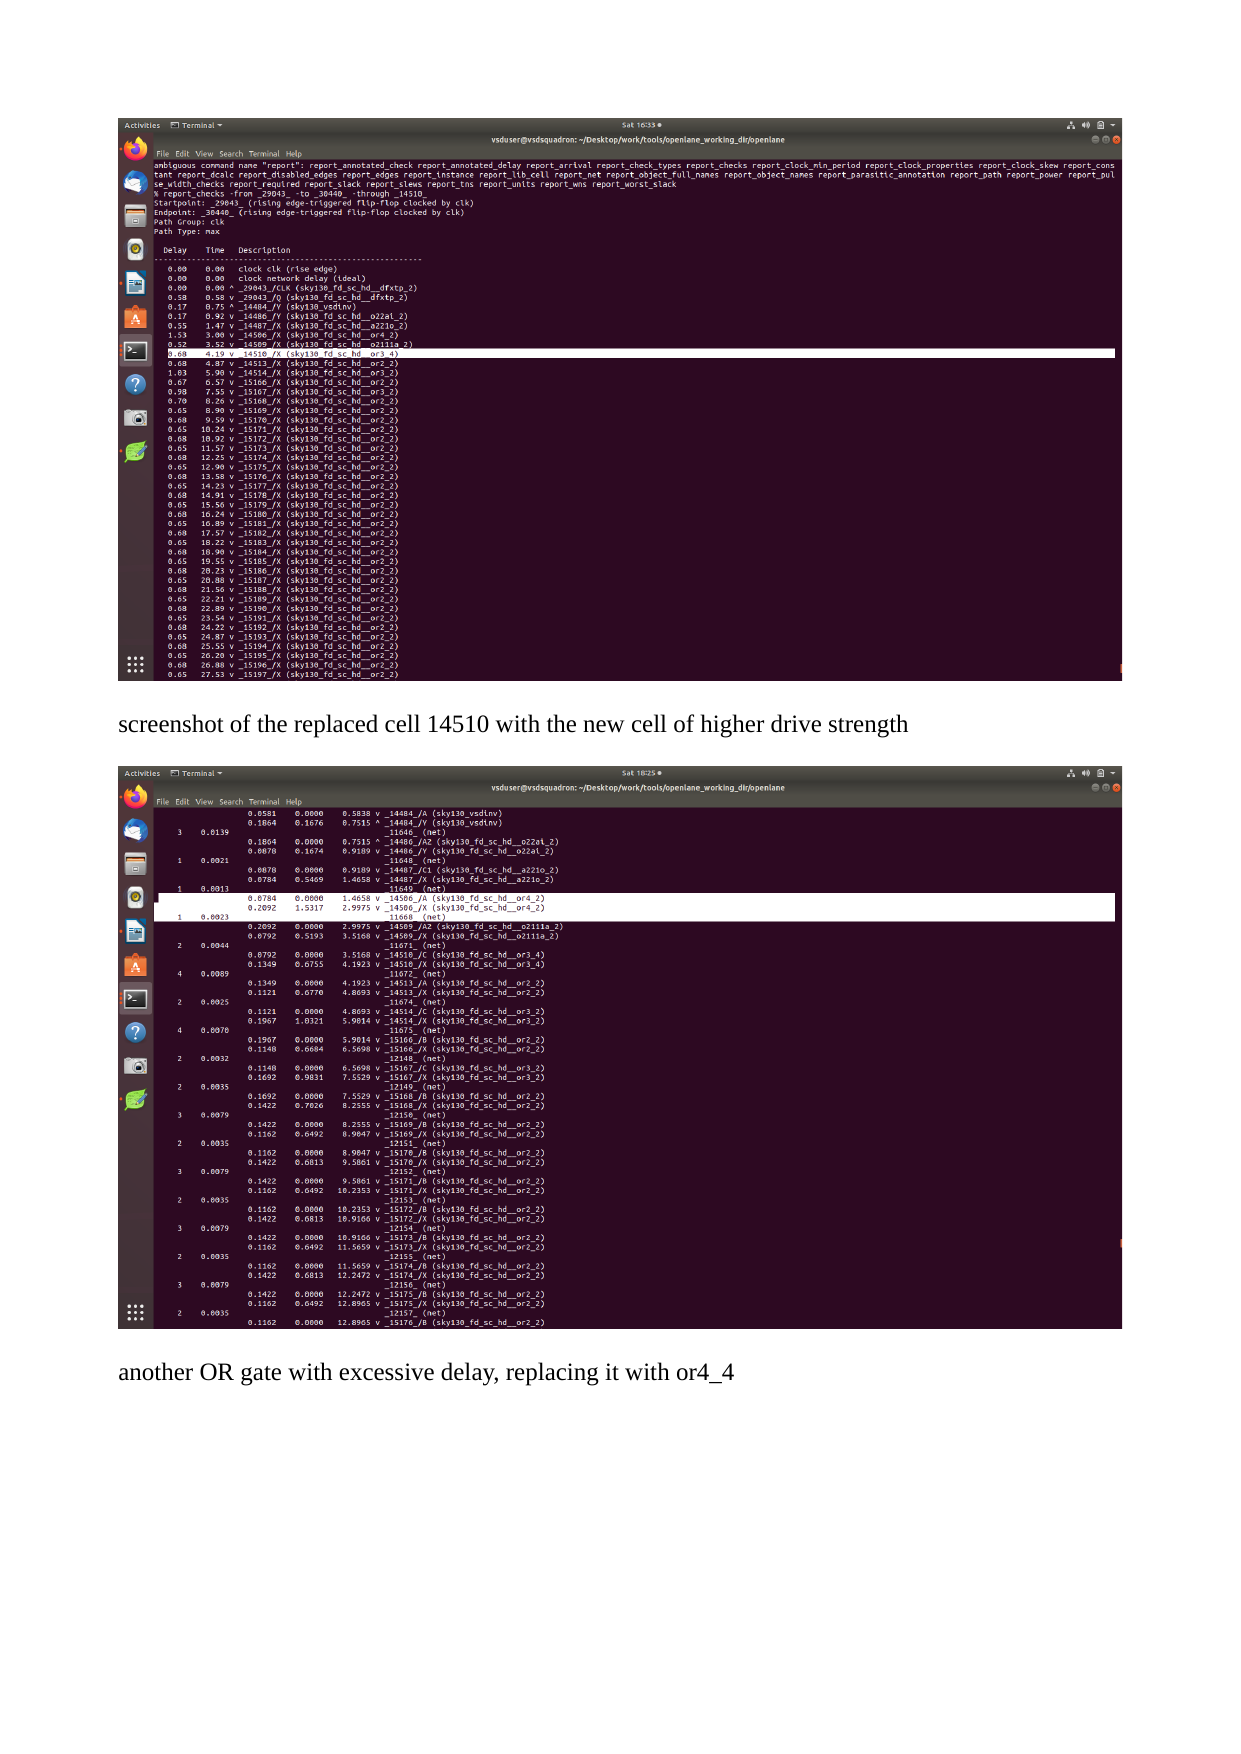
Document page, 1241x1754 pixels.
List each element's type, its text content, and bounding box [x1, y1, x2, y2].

picture [118, 118, 1123, 681]
picture [118, 766, 1123, 1329]
text screenshot of the replaced cell 14510 with the new cell of higher drive strength [118, 709, 1122, 738]
text another OR gate with excessive delay, replacing it with or4_4 [118, 1357, 1122, 1386]
